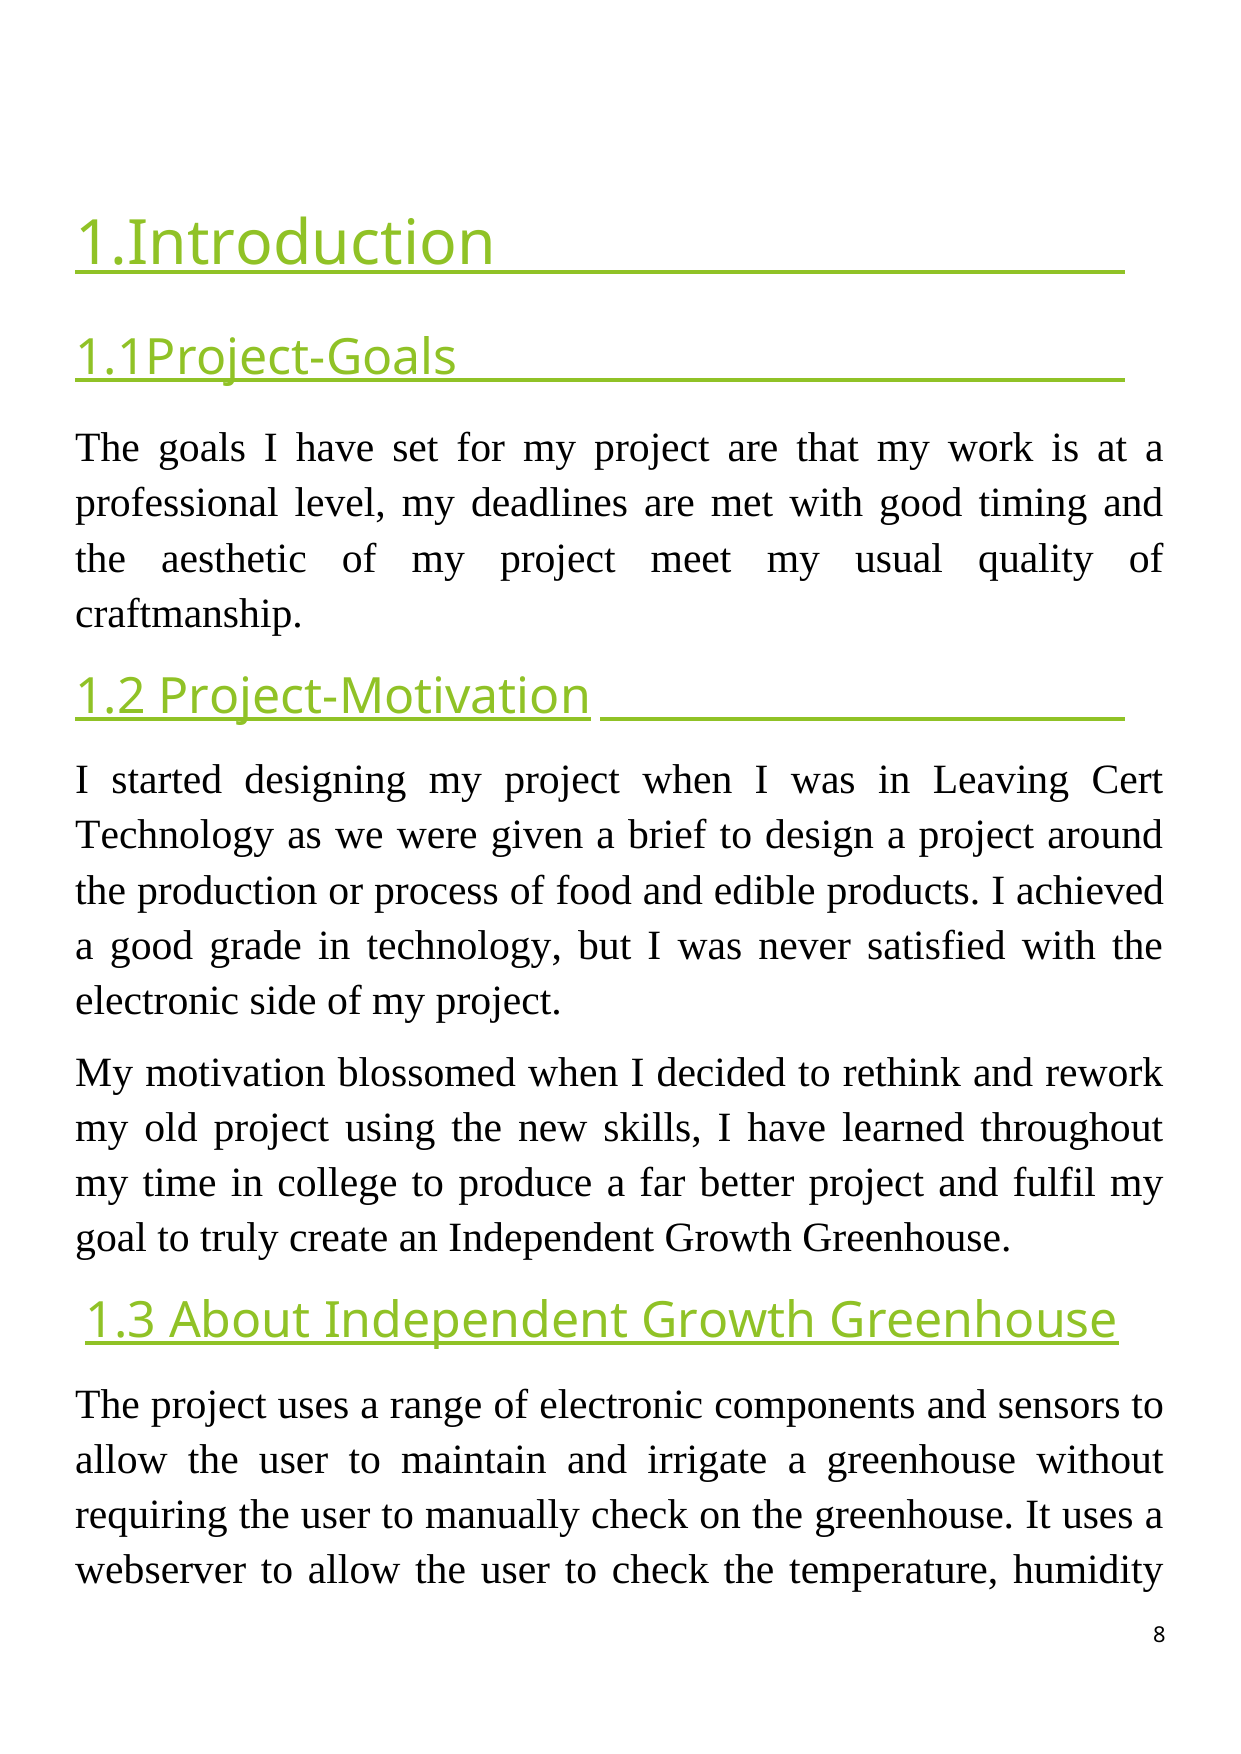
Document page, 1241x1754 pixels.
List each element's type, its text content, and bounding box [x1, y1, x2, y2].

text I started designing my project when I was in Leaving Cert Technology as we were given a brief to design a project around the production or process of food and edible products. I achieved a good grade in technology, but I was never satisfied with the electronic side of my project. [75, 755, 1165, 1023]
text The project uses a range of electronic components and sensors to allow the user to maintain and irrigate a greenhouse without requiring the user to manually check on the greenhouse. It uses a webserver to allow the user to check the temperature, humidity [75, 1379, 1165, 1592]
text My motivation blossomed when I decided to rethink and rework my old project using the new skills, I have learned throughout my time in college to produce a far better project and fulfil my goal to truly create an Independent Growth Greenhouse. [75, 1047, 1165, 1260]
text 1.3 About Independent Growth Greenhouse [75, 1284, 1165, 1352]
text 1.1Project-Goals [75, 321, 1165, 389]
text 1.Introduction [75, 198, 1165, 283]
text The goals I have set for my project are that my work is at a professional level, my deadlines are met with good timing and the aesthetic of my project meet my usual quality of craftmanship. [75, 423, 1165, 636]
text 1.2 Project-Motivation [75, 660, 1165, 728]
